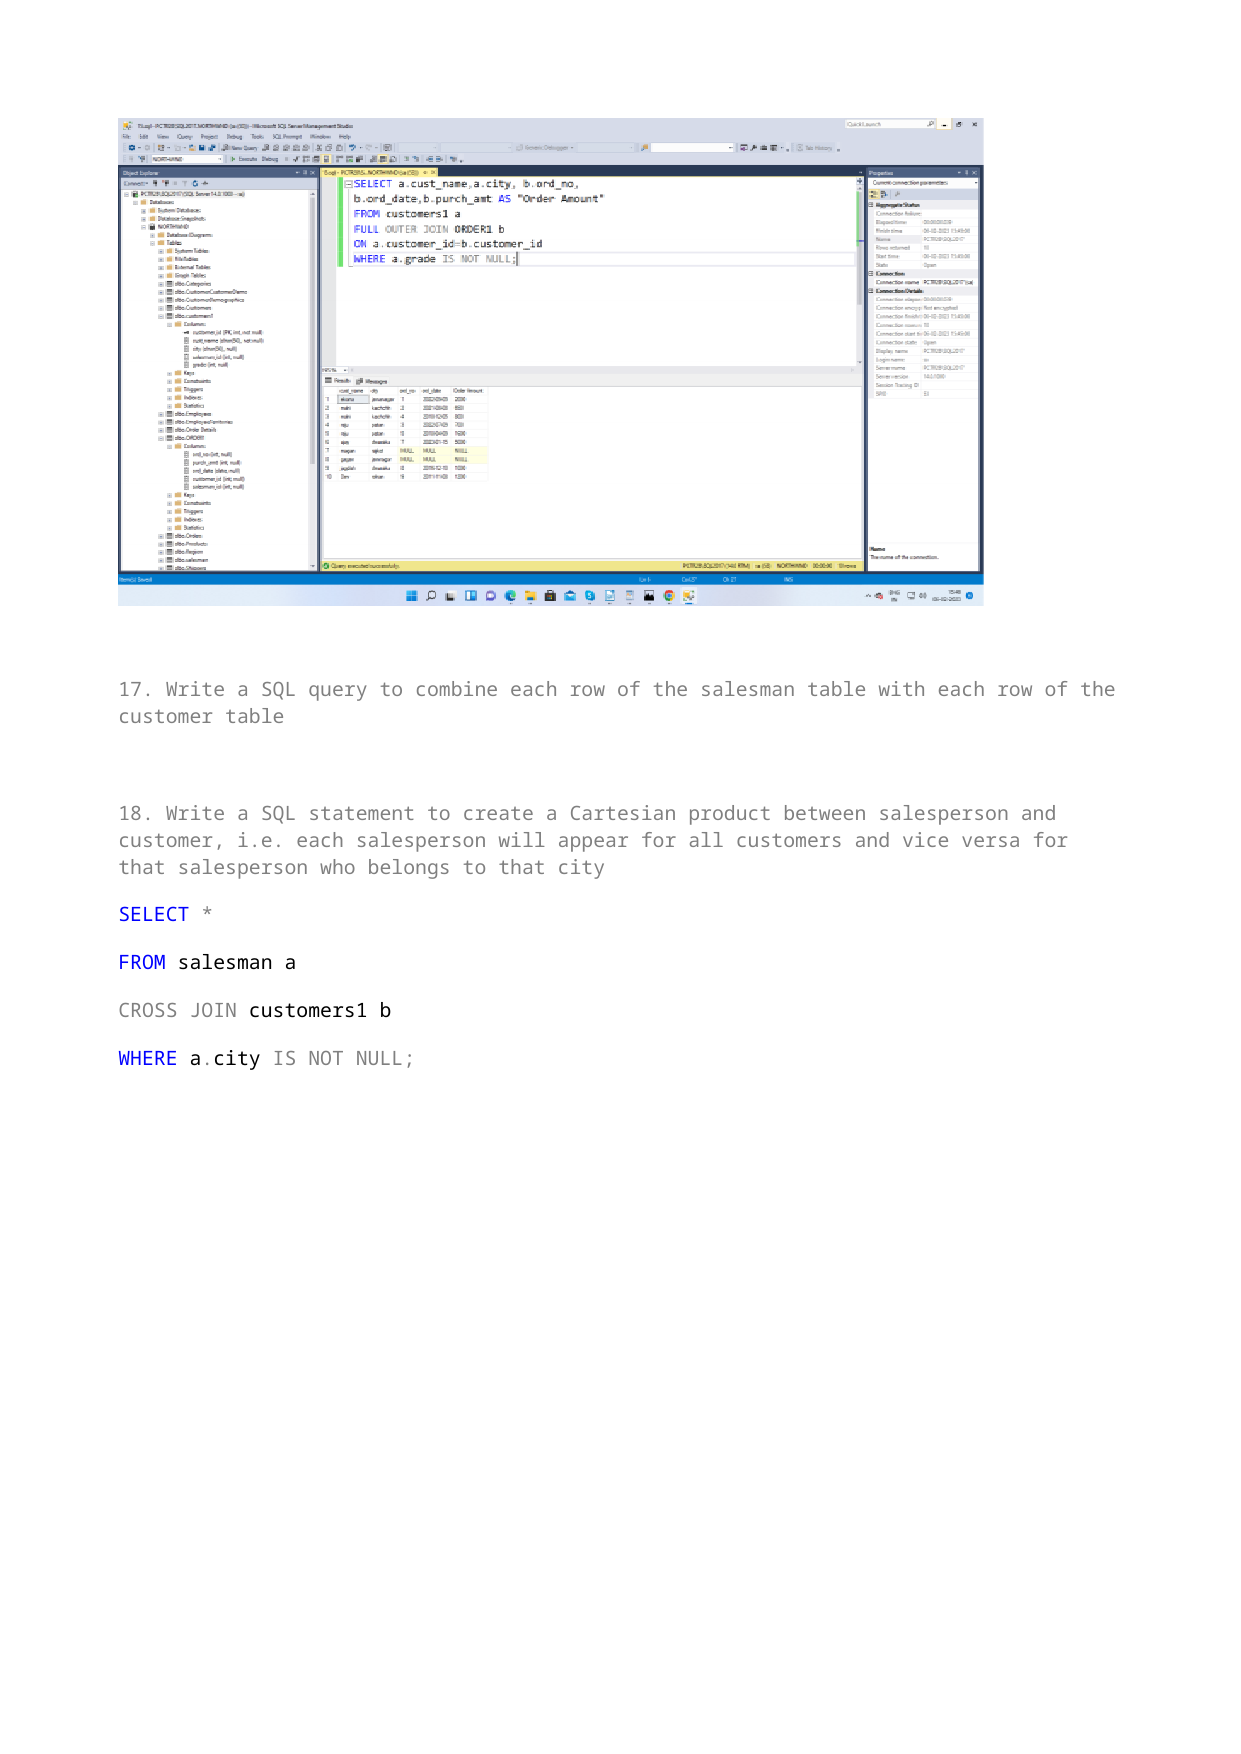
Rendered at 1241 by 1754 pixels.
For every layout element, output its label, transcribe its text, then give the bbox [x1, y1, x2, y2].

text WHERE a.city IS NOT NULL; [118, 1044, 1122, 1071]
text CROSS JOIN customers1 b [118, 996, 1122, 1023]
text 17. Write a SQL query to combine each row of the salesman table with each row of the customer table [118, 675, 1122, 729]
text FROM salesman a [118, 948, 1122, 976]
text 18. Write a SQL statement to create a Cartesian product between salesperson and customer, i.e. each salesperson will appear for all customers and vice versa for that salesperson who belongs to that city [118, 799, 1122, 880]
text SELECT * [118, 901, 1122, 928]
